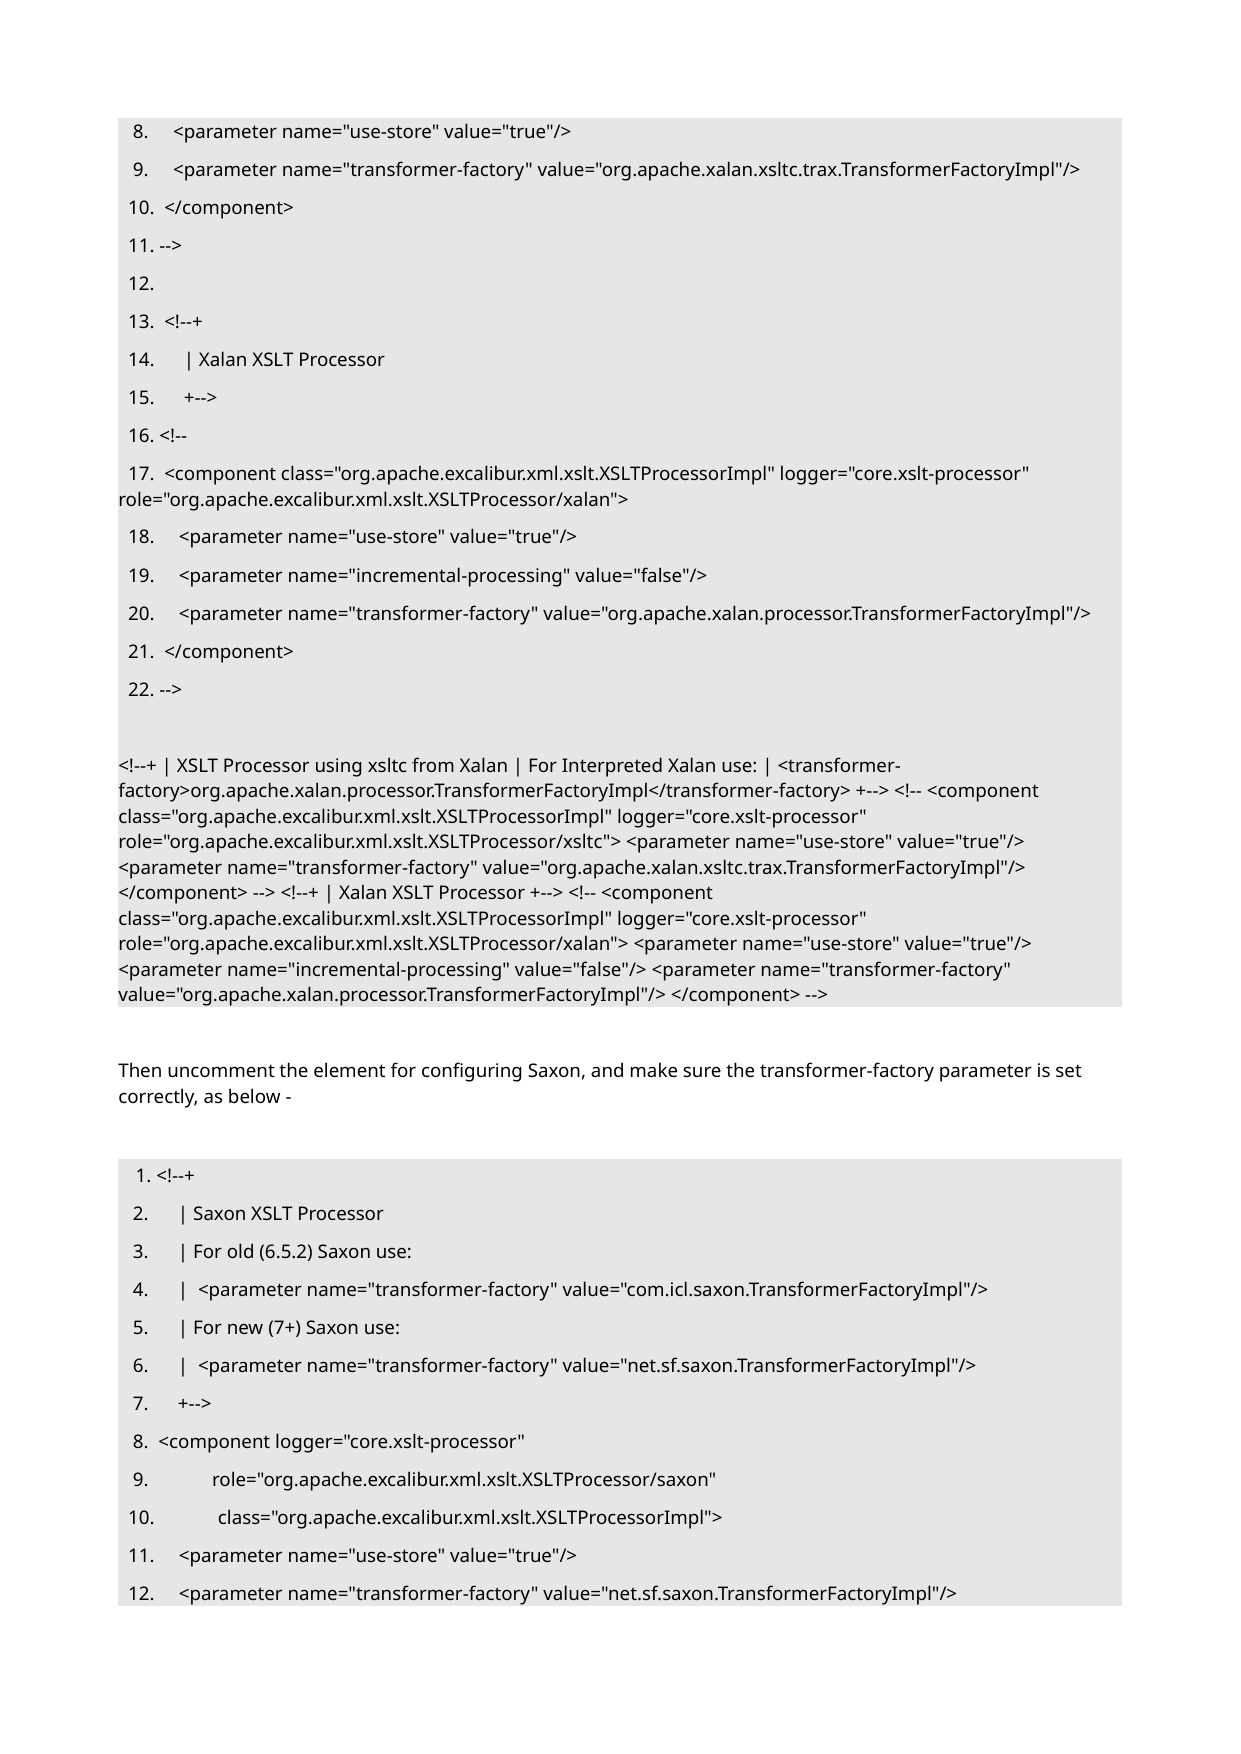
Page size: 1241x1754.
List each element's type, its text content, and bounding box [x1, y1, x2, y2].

text 9. role="org.apache.excalibur.xml.xslt.XSLTProcessor/saxon" [118, 1467, 1122, 1492]
text 11. <parameter name="use-store" value="true"/> [118, 1543, 1122, 1568]
text 20. <parameter name="transformer-factory" value="org.apache.xalan.processor.TransformerFactoryImpl"/> [118, 600, 1122, 625]
text 15. +--> [118, 384, 1122, 410]
text 16. <!-- [118, 422, 1122, 448]
text 5. | For new (7+) Saxon use: [118, 1314, 1122, 1340]
text 18. <parameter name="use-store" value="true"/> [118, 524, 1122, 549]
text 19. <parameter name="incremental-processing" value="false"/> [118, 562, 1122, 587]
text 12. [118, 270, 1122, 296]
text 6. | <parameter name="transformer-factory" value="net.sf.saxon.TransformerFactoryImpl"/> [118, 1353, 1122, 1378]
text 1. <!--+ [118, 1159, 1122, 1188]
text 10. </component> [118, 194, 1122, 220]
text 22. --> [118, 676, 1122, 701]
text <!--+ | XSLT Processor using xsltc from Xalan | For Interpreted Xalan use: | <transformer-factory>org.apache.xalan.processor.TransformerFactoryImpl</transformer-factory> +--> <!-- <component class="org.apache.excalibur.xml.xslt.XSLTProcessorImpl" logger="core.xslt-processor" role="org.apache.excalibur.xml.xslt.XSLTProcessor/xsltc"> <parameter name="use-store" value="true"/> <parameter name="transformer-factory" value="org.apache.xalan.xsltc.trax.TransformerFactoryImpl"/> </component> --> <!--+ | Xalan XSLT Processor +--> <!-- <component class="org.apache.excalibur.xml.xslt.XSLTProcessorImpl" logger="core.xslt-processor" role="org.apache.excalibur.xml.xslt.XSLTProcessor/xalan"> <parameter name="use-store" value="true"/> <parameter name="incremental-processing" value="false"/> <parameter name="transformer-factory" value="org.apache.xalan.processor.TransformerFactoryImpl"/> </component> --> [118, 752, 1122, 1007]
text 9. <parameter name="transformer-factory" value="org.apache.xalan.xsltc.trax.TransformerFactoryImpl"/> [118, 156, 1122, 182]
text 12. <parameter name="transformer-factory" value="net.sf.saxon.TransformerFactoryImpl"/> [118, 1581, 1122, 1606]
text 8. <parameter name="use-store" value="true"/> [118, 118, 1122, 144]
text 8. <component logger="core.xslt-processor" [118, 1429, 1122, 1454]
text 11. --> [118, 232, 1122, 258]
text 3. | For old (6.5.2) Saxon use: [118, 1238, 1122, 1264]
text 14. | Xalan XSLT Processor [118, 346, 1122, 372]
text 17. <component class="org.apache.excalibur.xml.xslt.XSLTProcessorImpl" logger="core.xslt-processor" role="org.apache.excalibur.xml.xslt.XSLTProcessor/xalan"> [118, 460, 1122, 511]
text 10. class="org.apache.excalibur.xml.xslt.XSLTProcessorImpl"> [118, 1505, 1122, 1530]
text 7. +--> [118, 1391, 1122, 1416]
text 21. </component> [118, 638, 1122, 663]
text Then uncomment the element for configuring Saxon, and make sure the transformer-factory parameter is set correctly, as below - [118, 1058, 1122, 1109]
text 2. | Saxon XSLT Processor [118, 1201, 1122, 1226]
text 4. | <parameter name="transformer-factory" value="com.icl.saxon.TransformerFactoryImpl"/> [118, 1277, 1122, 1302]
text 13. <!--+ [118, 308, 1122, 334]
